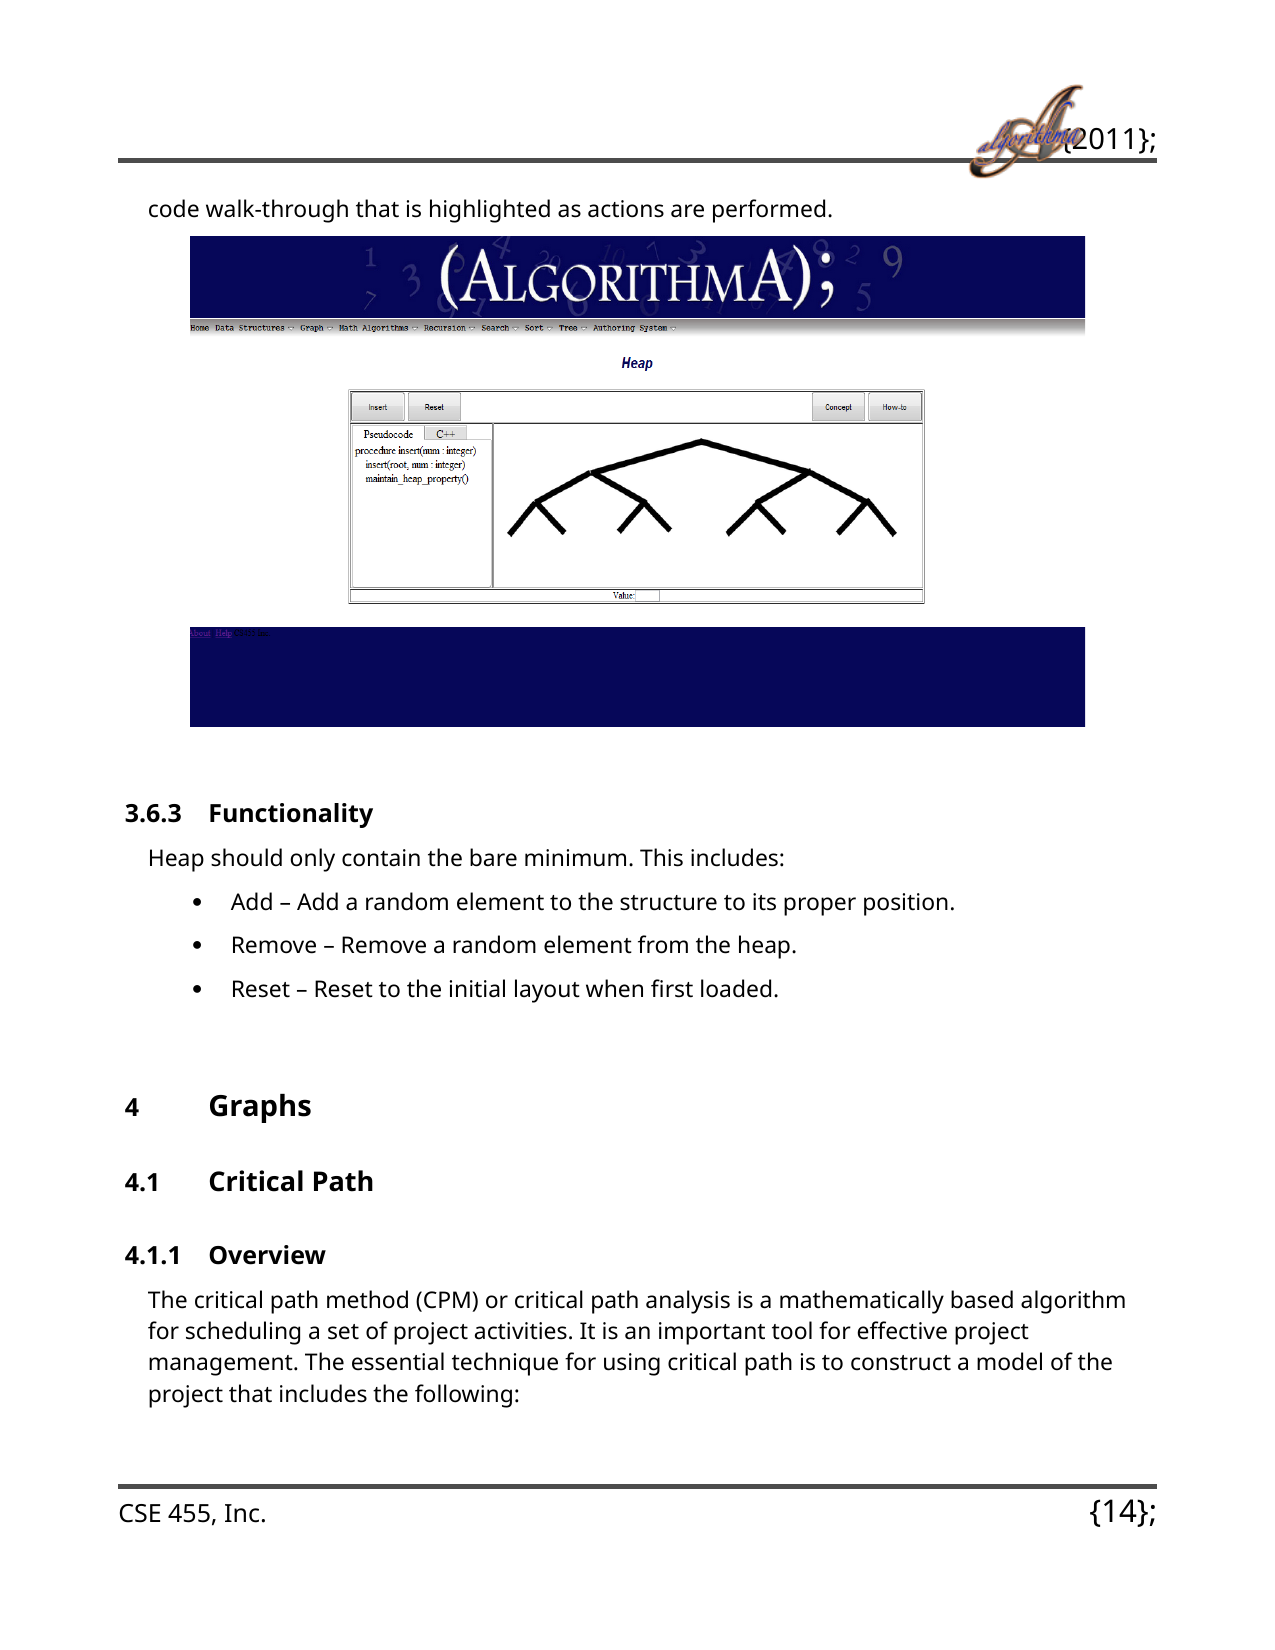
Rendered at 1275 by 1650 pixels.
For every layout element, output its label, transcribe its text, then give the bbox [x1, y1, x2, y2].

picture [966, 83, 1087, 180]
picture [190, 236, 1086, 727]
text code walk-through that is highlighted as actions are performed. [148, 192, 1157, 224]
text The critical path method (CPM) or critical path analysis is a mathematically based algorithm for scheduling a set of project activities. It is an important tool for effective project management. The essential technique for using critical path is to construct a model of the project that includes the following: [148, 1284, 1157, 1409]
list Add – Add a random element to the structure to its proper position. [193, 886, 1157, 917]
subtitle Critical Path [118, 1163, 1157, 1200]
subtitle Functionality [118, 795, 1157, 829]
subtitle Overview [118, 1237, 1157, 1271]
list Reset – Reset to the initial layout when first loaded. [193, 973, 1157, 1004]
list Remove – Remove a random element from the heap. [193, 929, 1157, 961]
subtitle Graphs [118, 1086, 1157, 1125]
text Heap should only contain the bare minimum. This includes: [148, 842, 1157, 873]
